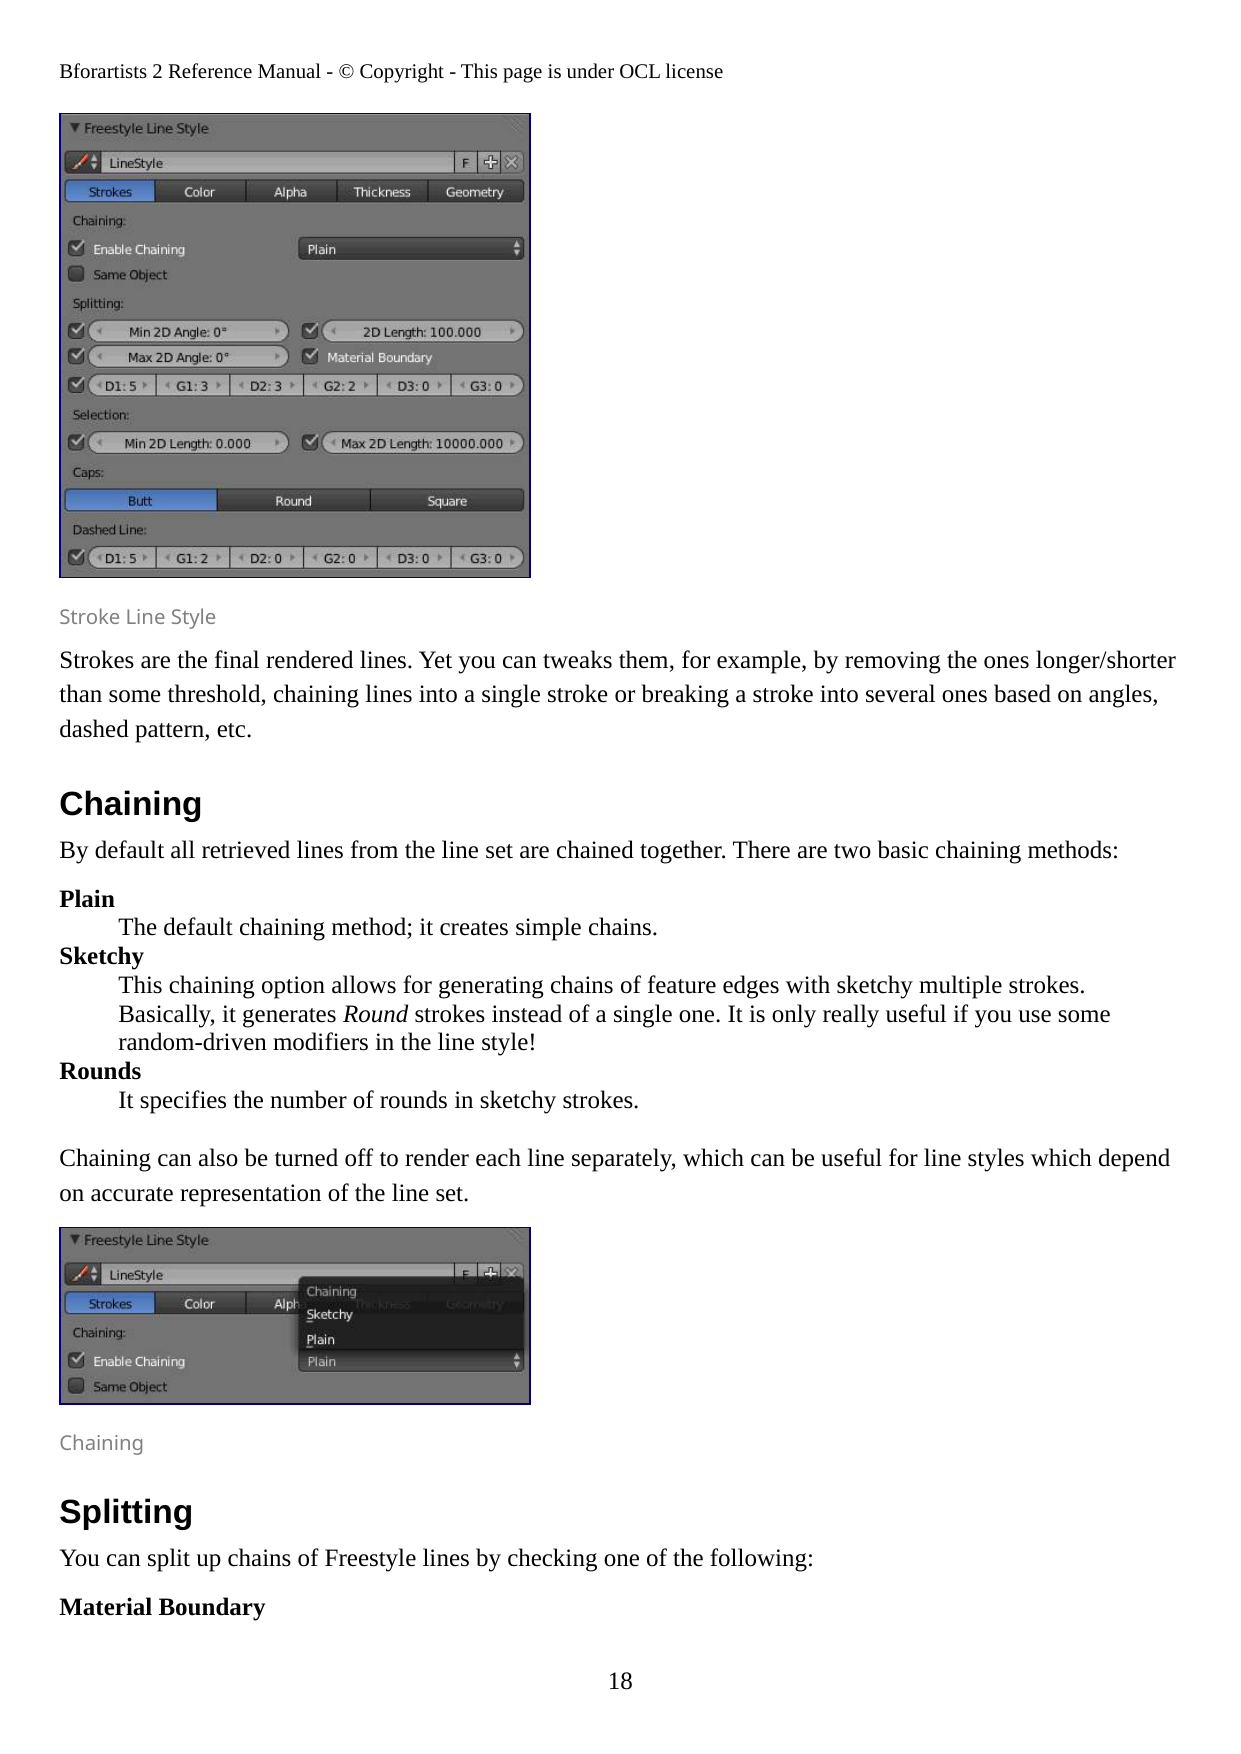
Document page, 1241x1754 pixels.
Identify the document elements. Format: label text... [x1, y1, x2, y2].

list The default chaining method; it creates simple chains. [118, 912, 1181, 941]
subtitle Rounds [59, 1056, 1181, 1085]
subtitle Chaining [59, 783, 1181, 822]
text By default all retrieved lines from the line set are chained together. There are two basic chaining methods: [59, 835, 1181, 863]
text Strokes are the final rendered lines. Yet you can tweaks them, for example, by removing the ones longer/shorter than some threshold, chaining lines into a single stroke or breaking a stroke into several ones based on angles, dashed pattern, etc. [59, 645, 1181, 742]
text You can split up chains of Freestyle lines by checking one of the following: [59, 1543, 1181, 1571]
subtitle Material Boundary [59, 1592, 1181, 1620]
picture [61, 1228, 529, 1403]
list It specifies the number of rounds in sketchy strokes. [118, 1085, 1181, 1114]
text Stroke Line Style [59, 599, 1181, 630]
picture [61, 114, 529, 577]
list This chaining option allows for generating chains of feature edges with sketchy multiple strokes. Basically, it generates Round strokes instead of a single one. It is only really useful if you use some random-driven modifiers in the line style! [118, 970, 1181, 1056]
subtitle Sketchy [59, 941, 1181, 970]
text Chaining [59, 1425, 1181, 1456]
subtitle Splitting [59, 1491, 1181, 1530]
subtitle Plain [59, 884, 1181, 912]
text Chaining can also be turned off to render each line separately, which can be useful for line styles which depend on accurate representation of the line set. [59, 1143, 1181, 1206]
